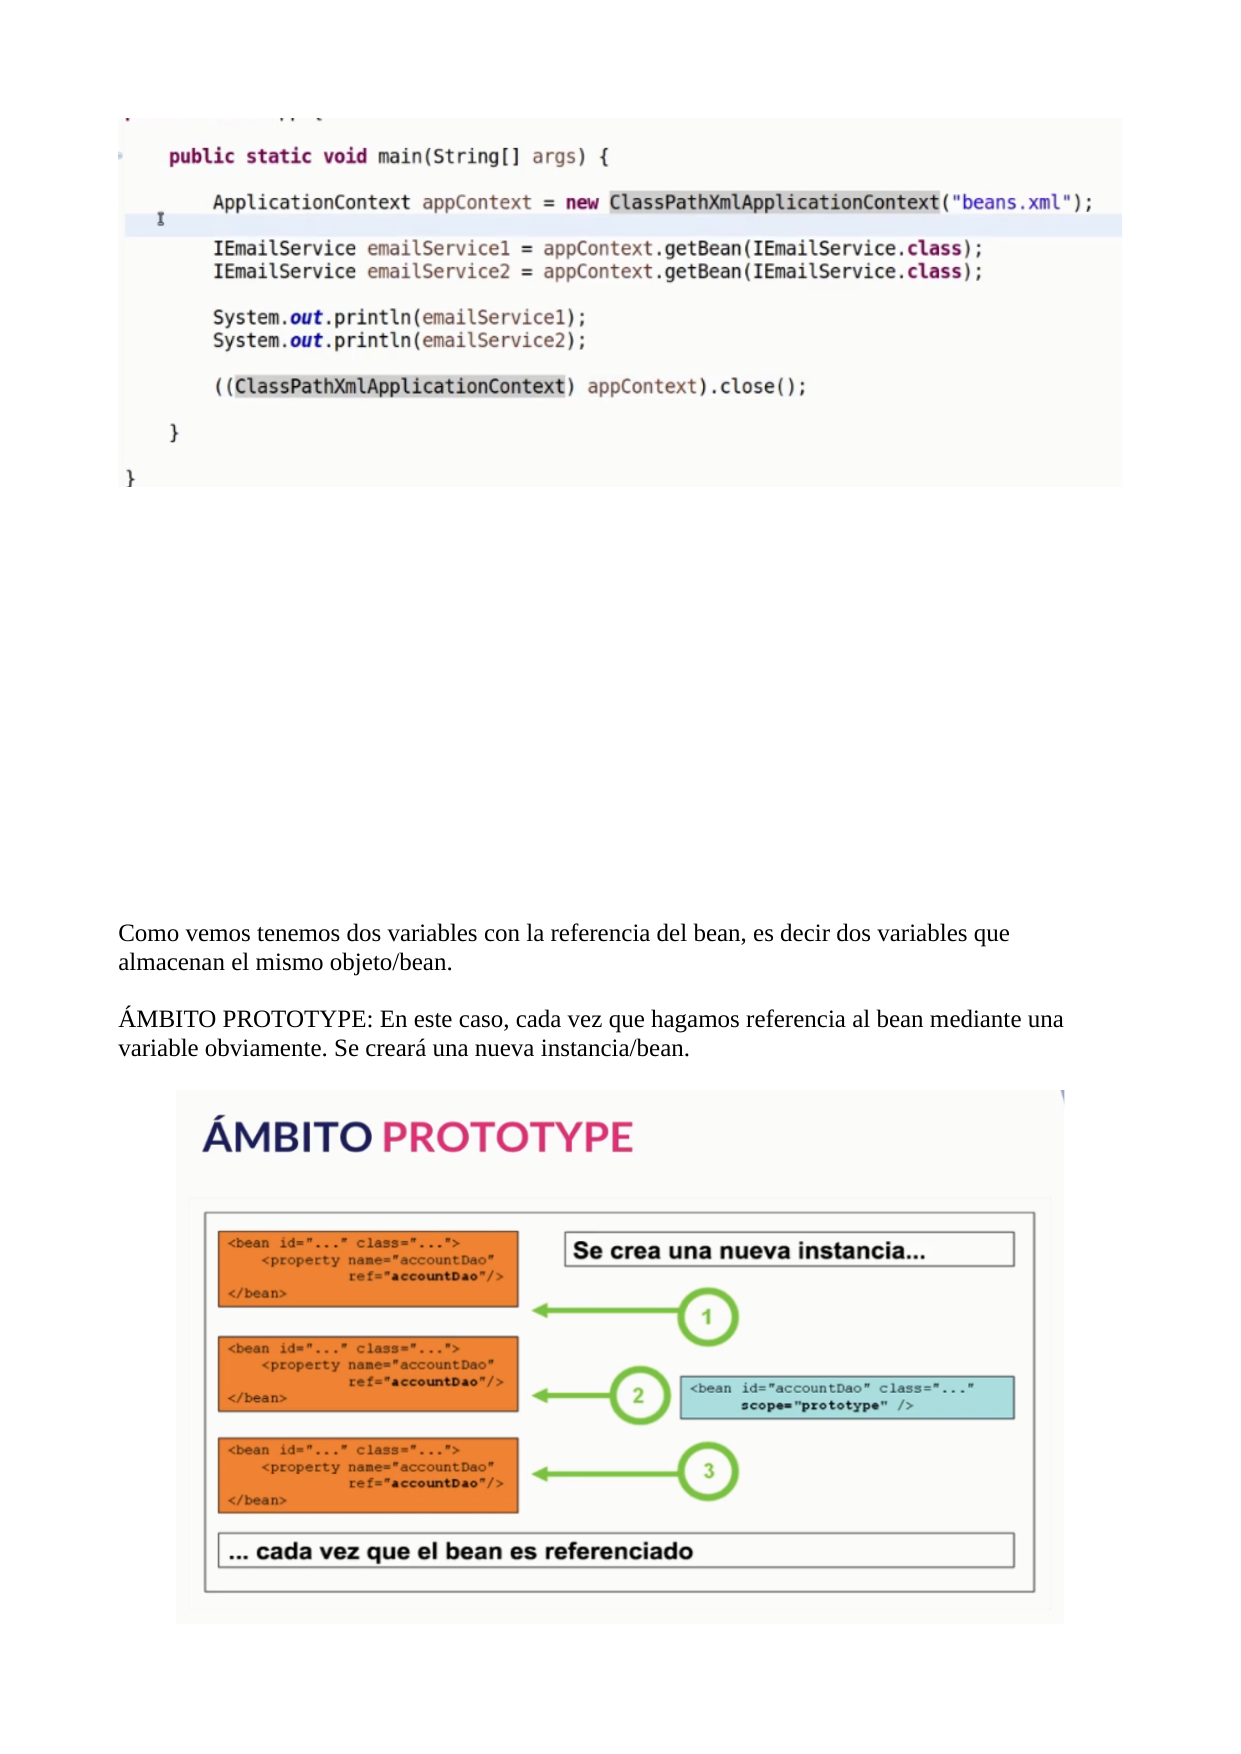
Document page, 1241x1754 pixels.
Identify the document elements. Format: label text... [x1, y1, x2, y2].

text ÁMBITO PROTOTYPE: En este caso, cada vez que hagamos referencia al bean mediante una variable obviamente. Se creará una nueva instancia/bean. [118, 1004, 1122, 1062]
text Como vemos tenemos dos variables con la referencia del bean, es decir dos variables que almacenan el mismo objeto/bean. [118, 918, 1122, 975]
